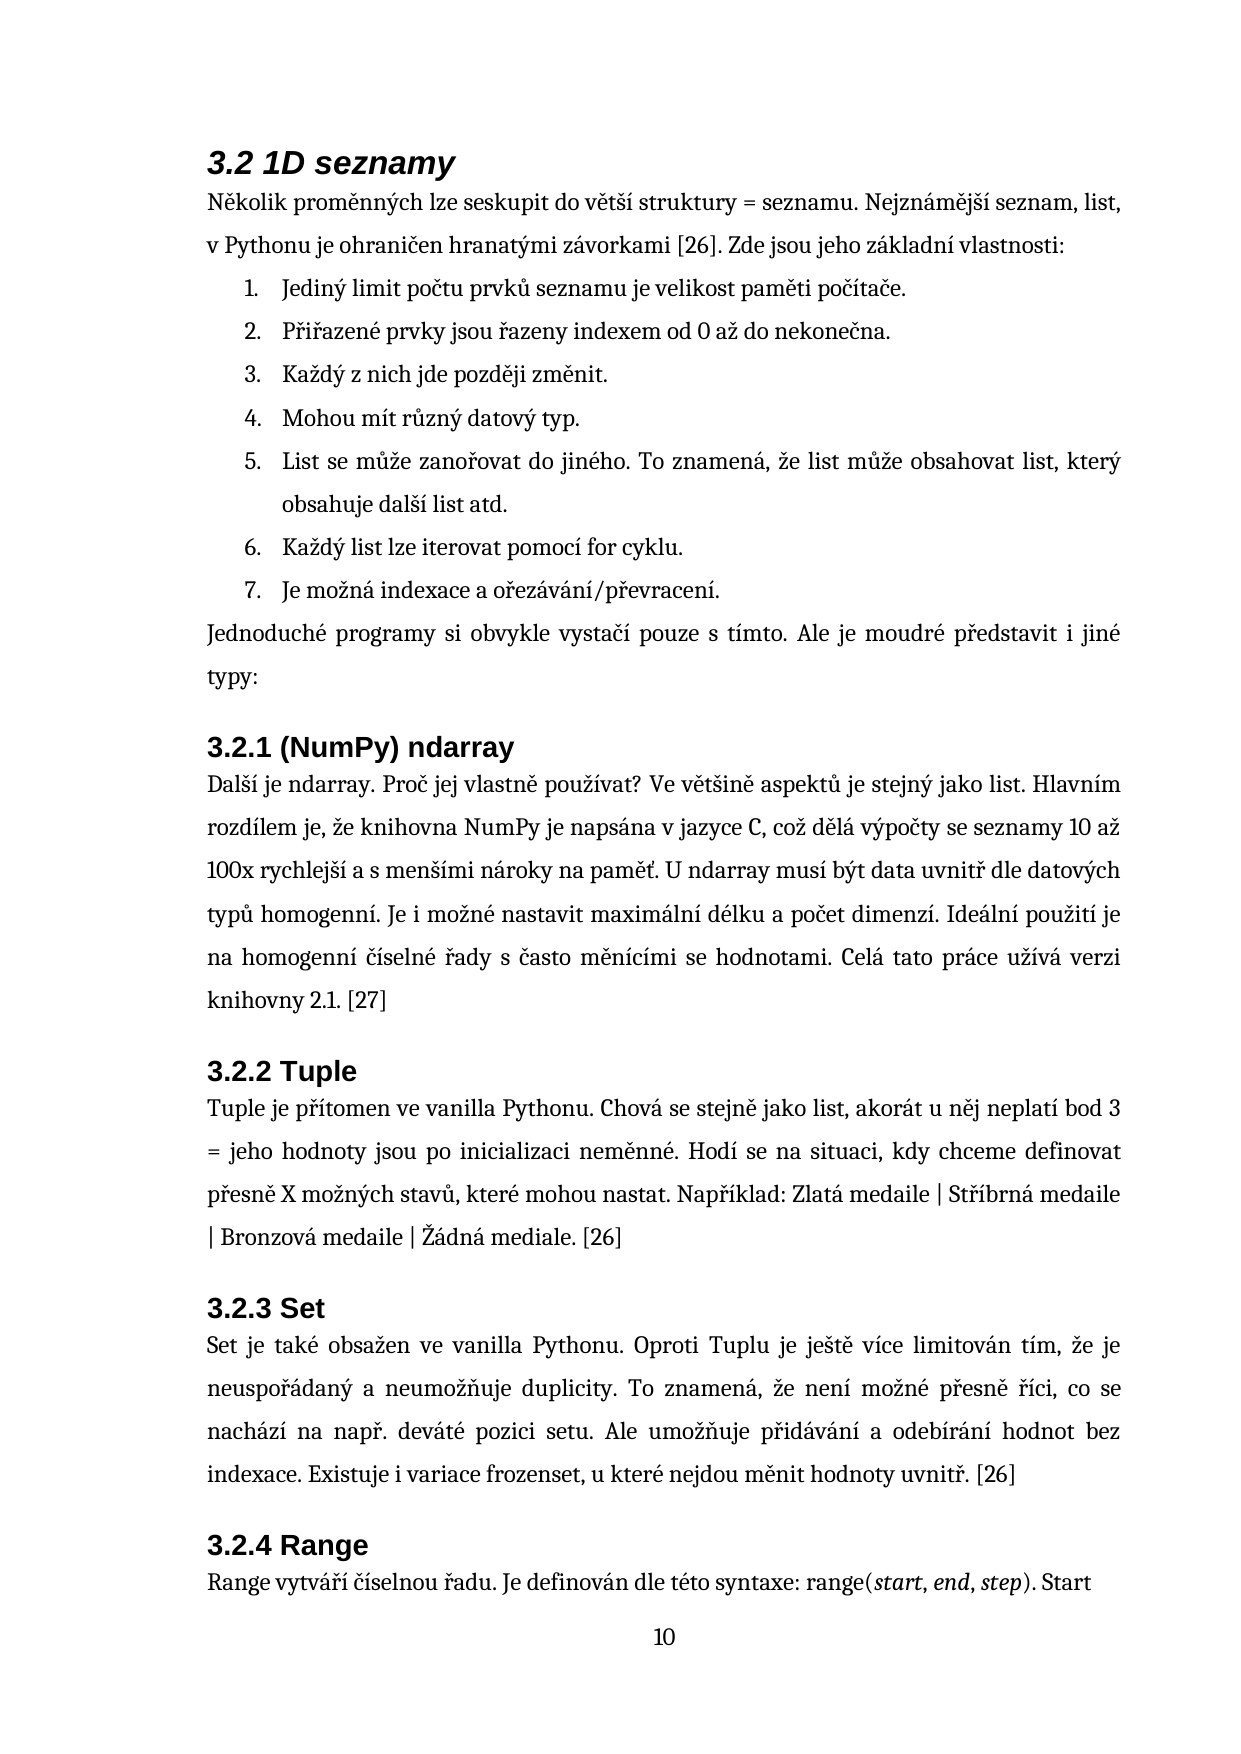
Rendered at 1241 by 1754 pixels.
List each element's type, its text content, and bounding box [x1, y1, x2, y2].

text Set je také obsažen ve vanilla Pythonu. Oproti Tuplu je ještě více limitován tím, že je neuspořádaný a neumožňuje duplicity. To znamená, že není možné přesně říci, co se nachází na např. deváté pozici setu. Ale umožňuje přidávání a odebírání hodnot bez indexace. Existuje i variace frozenset, u které nejdou měnit hodnoty uvnitř. [26] [207, 1331, 1122, 1489]
list Mohou mít různý datový typ. [244, 403, 1122, 432]
subtitle 3.2.1 (NumPy) ndarray [207, 730, 1122, 764]
subtitle 3.2.2 Tuple [207, 1054, 1122, 1087]
subtitle 3.2.3 Set [207, 1291, 1122, 1325]
text Další je ndarray. Proč jej vlastně používat? Ve většině aspektů je stejný jako list. Hlavním rozdílem je, že knihovna NumPy je napsána v jazyce C, což dělá výpočty se seznamy 10 až 100x rychlejší a s menšími nároky na paměť. U ndarray musí být data uvnitř dle datových typů homogenní. Je i možné nastavit maximální délku a počet dimenzí. Ideální použití je na homogenní číselné řady s často měnícími se hodnotami. Celá tato práce užívá verzi knihovny 2.1. [27] [207, 770, 1122, 1014]
text Několik proměnných lze seskupit do větší struktury = seznamu. Nejznámější seznam, list, v Pythonu je ohraničen hranatými závorkami [26]. Zde jsou jeho základní vlastnosti: [207, 188, 1122, 260]
list Je možná indexace a ořezávání/převracení. [244, 576, 1122, 605]
subtitle 3.2.4 Range [207, 1528, 1122, 1562]
list List se může zanořovat do jiného. To znamená, že list může obsahovat list, který obsahuje další list atd. [244, 447, 1122, 518]
text Range vytváří číselnou řadu. Je definován dle této syntaxe: range(start, end, step). Start [207, 1568, 1122, 1597]
list Každý list lze iterovat pomocí for cyklu. [244, 533, 1122, 562]
list Jediný limit počtu prvků seznamu je velikost paměti počítače. [244, 274, 1122, 303]
subtitle 3.2 1D seznamy [207, 143, 1122, 182]
text Tuple je přítomen ve vanilla Pythonu. Chová se stejně jako list, akorát u něj neplatí bod 3 = jeho hodnoty jsou po inicializaci neměnné. Hodí se na situaci, kdy chceme definovat přesně X možných stavů, které mohou nastat. Například: Zlatá medaile | Stříbrná medaile | Bronzová medaile | Žádná mediale. [26] [207, 1094, 1122, 1252]
text Jednoduché programy si obvykle vystačí pouze s tímto. Ale je moudré představit i jiné typy: [207, 619, 1122, 691]
list Každý z nich jde později změnit. [244, 360, 1122, 389]
list Přiřazené prvky jsou řazeny indexem od 0 až do nekonečna. [244, 317, 1122, 346]
